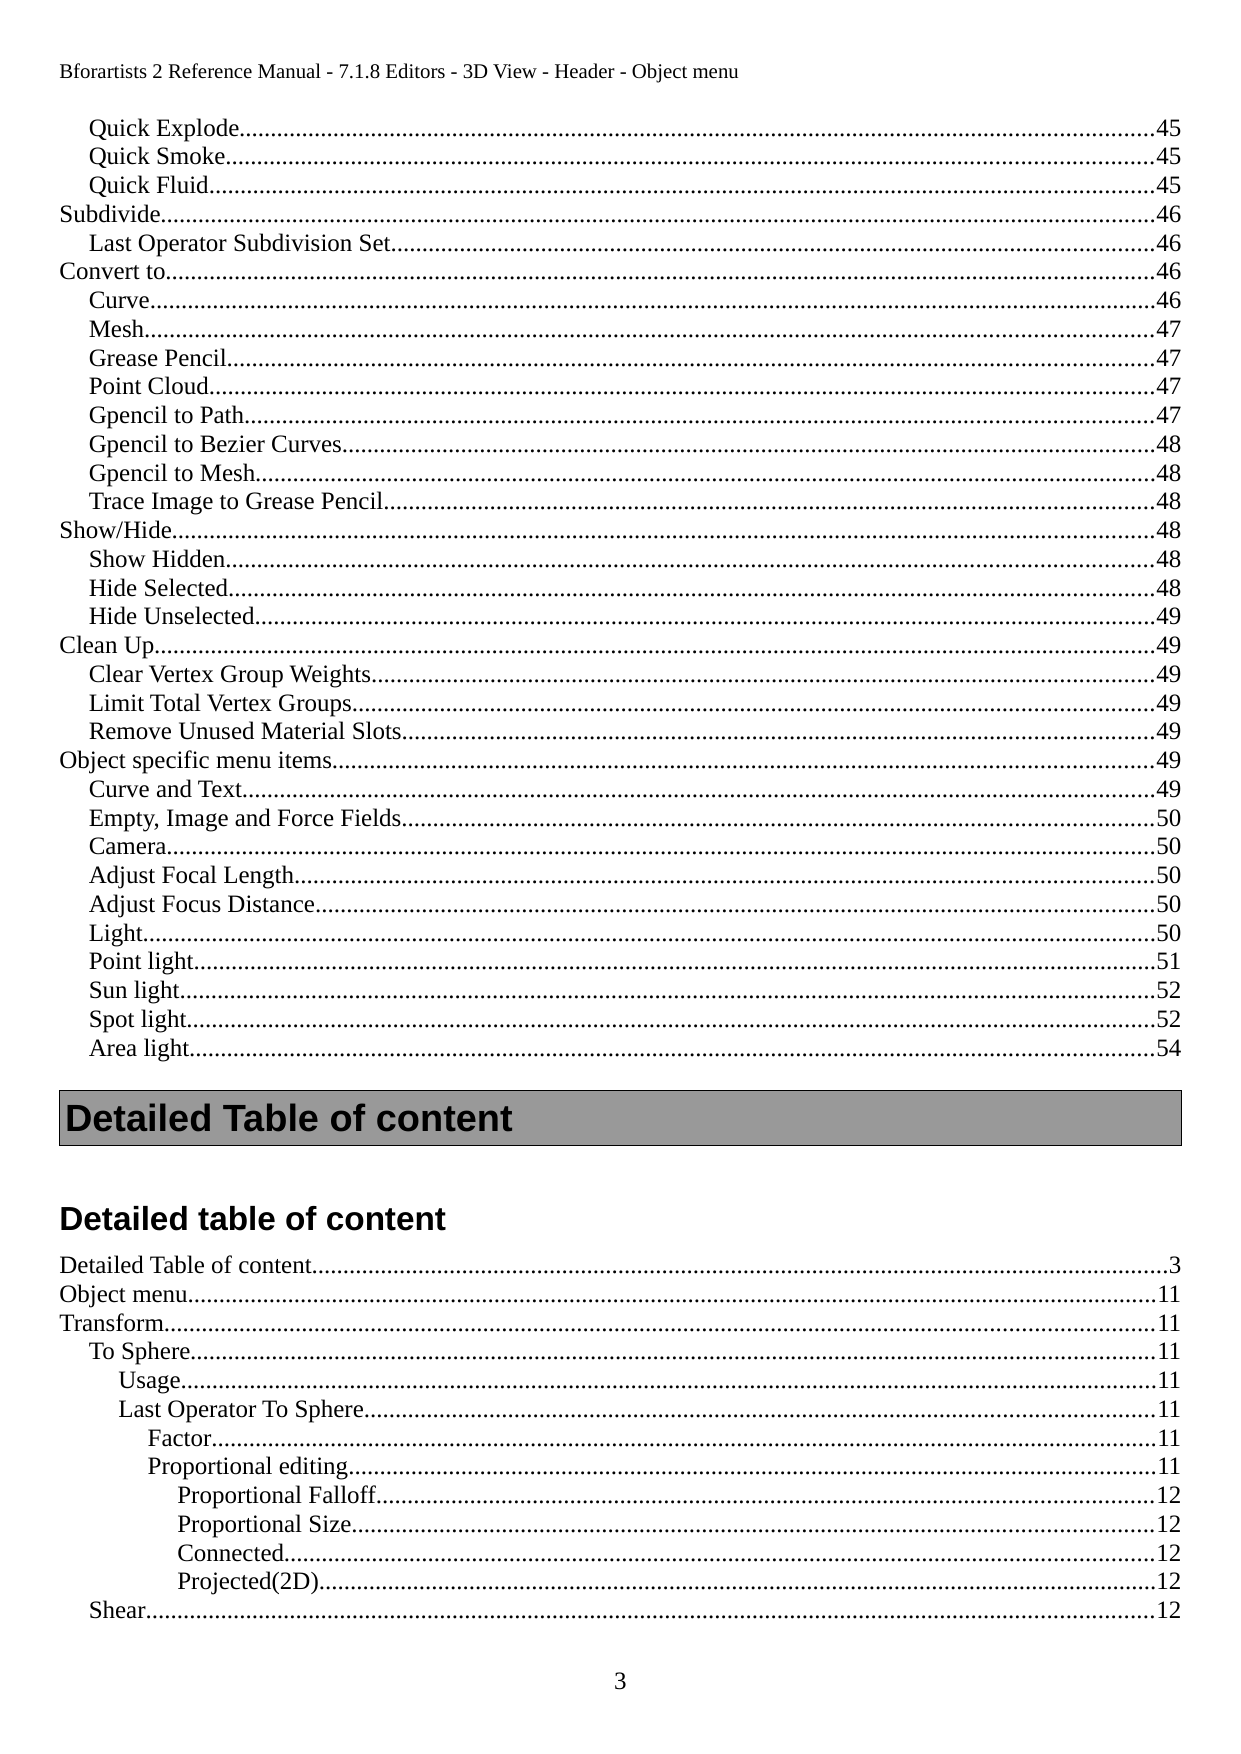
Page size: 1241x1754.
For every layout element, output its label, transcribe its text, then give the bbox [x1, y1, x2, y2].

text Gpencil to Path 47 [88, 400, 1181, 429]
text Empty, Image and Force Fields 50 [88, 803, 1181, 831]
text Camera 50 [88, 831, 1181, 860]
text Show Hidden 48 [88, 544, 1181, 573]
text Detailed Table of content 3 [59, 1250, 1181, 1279]
text Transform 11 [59, 1308, 1181, 1336]
text Quick Explode 45 [88, 113, 1181, 141]
text Adjust Focal Length 50 [88, 860, 1181, 889]
text Remove Unused Material Slots 49 [88, 716, 1181, 745]
text Point Cloud 47 [88, 371, 1181, 400]
text Proportional Falloff 12 [177, 1480, 1181, 1509]
text Hide Unselected 49 [88, 601, 1181, 630]
text Gpencil to Mesh 48 [88, 458, 1181, 486]
text Grease Pencil 47 [88, 343, 1181, 371]
subtitle Detailed table of content [59, 1199, 1181, 1238]
text Last Operator To Sphere 11 [118, 1394, 1181, 1423]
text Area light 54 [88, 1033, 1181, 1061]
text Show/Hide 48 [59, 515, 1181, 544]
text Trace Image to Grease Pencil 48 [88, 486, 1181, 515]
text Connected 12 [177, 1538, 1181, 1566]
text Clear Vertex Group Weights 49 [88, 659, 1181, 688]
text Usage 11 [118, 1365, 1181, 1394]
text Clean Up 49 [59, 630, 1181, 659]
text Spot light 52 [88, 1004, 1181, 1033]
text Mesh 47 [88, 314, 1181, 343]
text Quick Smoke 45 [88, 141, 1181, 170]
text Factor 11 [147, 1423, 1181, 1451]
text Quick Fluid 45 [88, 170, 1181, 199]
text Limit Total Vertex Groups 49 [88, 688, 1181, 716]
text Adjust Focus Distance 50 [88, 889, 1181, 918]
text Convert to 46 [59, 256, 1181, 285]
text Light 50 [88, 918, 1181, 946]
text Hide Selected 48 [88, 573, 1181, 601]
text Last Operator Subdivision Set 46 [88, 228, 1181, 256]
text Proportional Size 12 [177, 1509, 1181, 1538]
text Object menu 11 [59, 1279, 1181, 1308]
text Curve and Text 49 [88, 774, 1181, 803]
text Curve 46 [88, 285, 1181, 314]
text Shear 12 [88, 1595, 1181, 1624]
text Object specific menu items 49 [59, 745, 1181, 774]
table_header Detailed Table of content [60, 1091, 1181, 1145]
text Sun light 52 [88, 975, 1181, 1004]
text Gpencil to Bezier Curves 48 [88, 429, 1181, 458]
text Point light 51 [88, 946, 1181, 975]
text Subdivide 46 [59, 199, 1181, 228]
text Proportional editing 11 [147, 1451, 1181, 1480]
text Projected(2D) 12 [177, 1566, 1181, 1595]
text To Sphere 11 [88, 1336, 1181, 1365]
